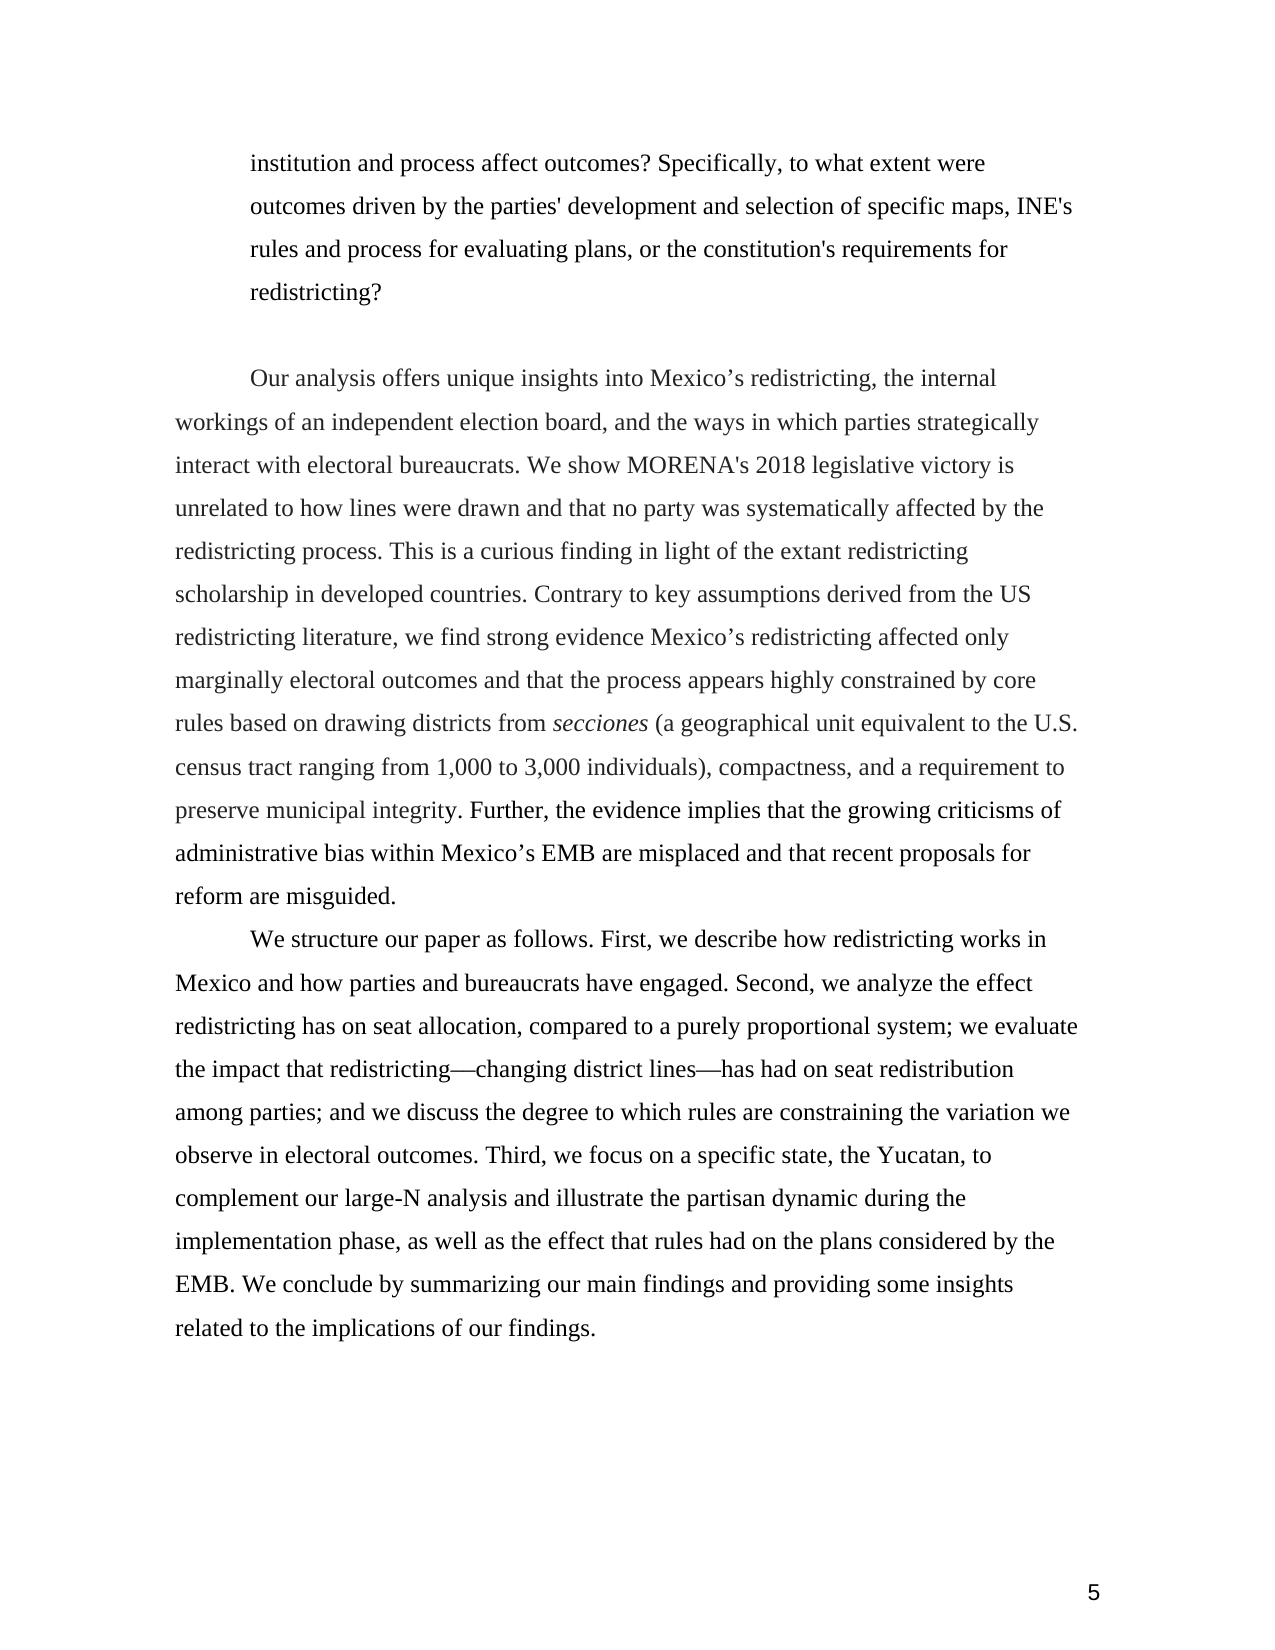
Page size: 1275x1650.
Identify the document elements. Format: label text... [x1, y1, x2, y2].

text Our analysis offers unique insights into Mexico’s redistricting, the internal workings of an independent election board, and the ways in which parties strategically interact with electoral bureaucrats. We show MORENA's 2018 legislative victory is unrelated to how lines were drawn and that no party was systematically affected by the redistricting process. This is a curious finding in light of the extant redistricting scholarship in developed countries. Contrary to key assumptions derived from the US redistricting literature, we find strong evidence Mexico’s redistricting affected only marginally electoral outcomes and that the process appears highly constrained by core rules based on drawing districts from secciones (a geographical unit equivalent to the U.S. census tract ranging from 1,000 to 3,000 individuals), compactness, and a requirement to preserve municipal integrity. Further, the evidence implies that the growing criticisms of administrative bias within Mexico’s EMB are misplaced and that recent proposals for reform are misguided. [175, 363, 1088, 910]
text institution and process affect outcomes? Specifically, to what extent were outcomes driven by the parties' development and selection of specific maps, INE's rules and process for evaluating plans, or the constitution's requirements for redistricting? [250, 148, 1088, 306]
text We structure our paper as follows. First, we describe how redistricting works in Mexico and how parties and bureaucrats have engaged. Second, we analyze the effect redistricting has on seat allocation, compared to a purely proportional system; we evaluate the impact that redistricting––changing district lines––has had on seat redistribution among parties; and we discuss the degree to which rules are constraining the variation we observe in electoral outcomes. Third, we focus on a specific state, the Yucatan, to complement our large-N analysis and illustrate the partisan dynamic during the implementation phase, as well as the effect that rules had on the plans considered by the EMB. We conclude by summarizing our main findings and providing some insights related to the implications of our findings. [175, 924, 1088, 1341]
